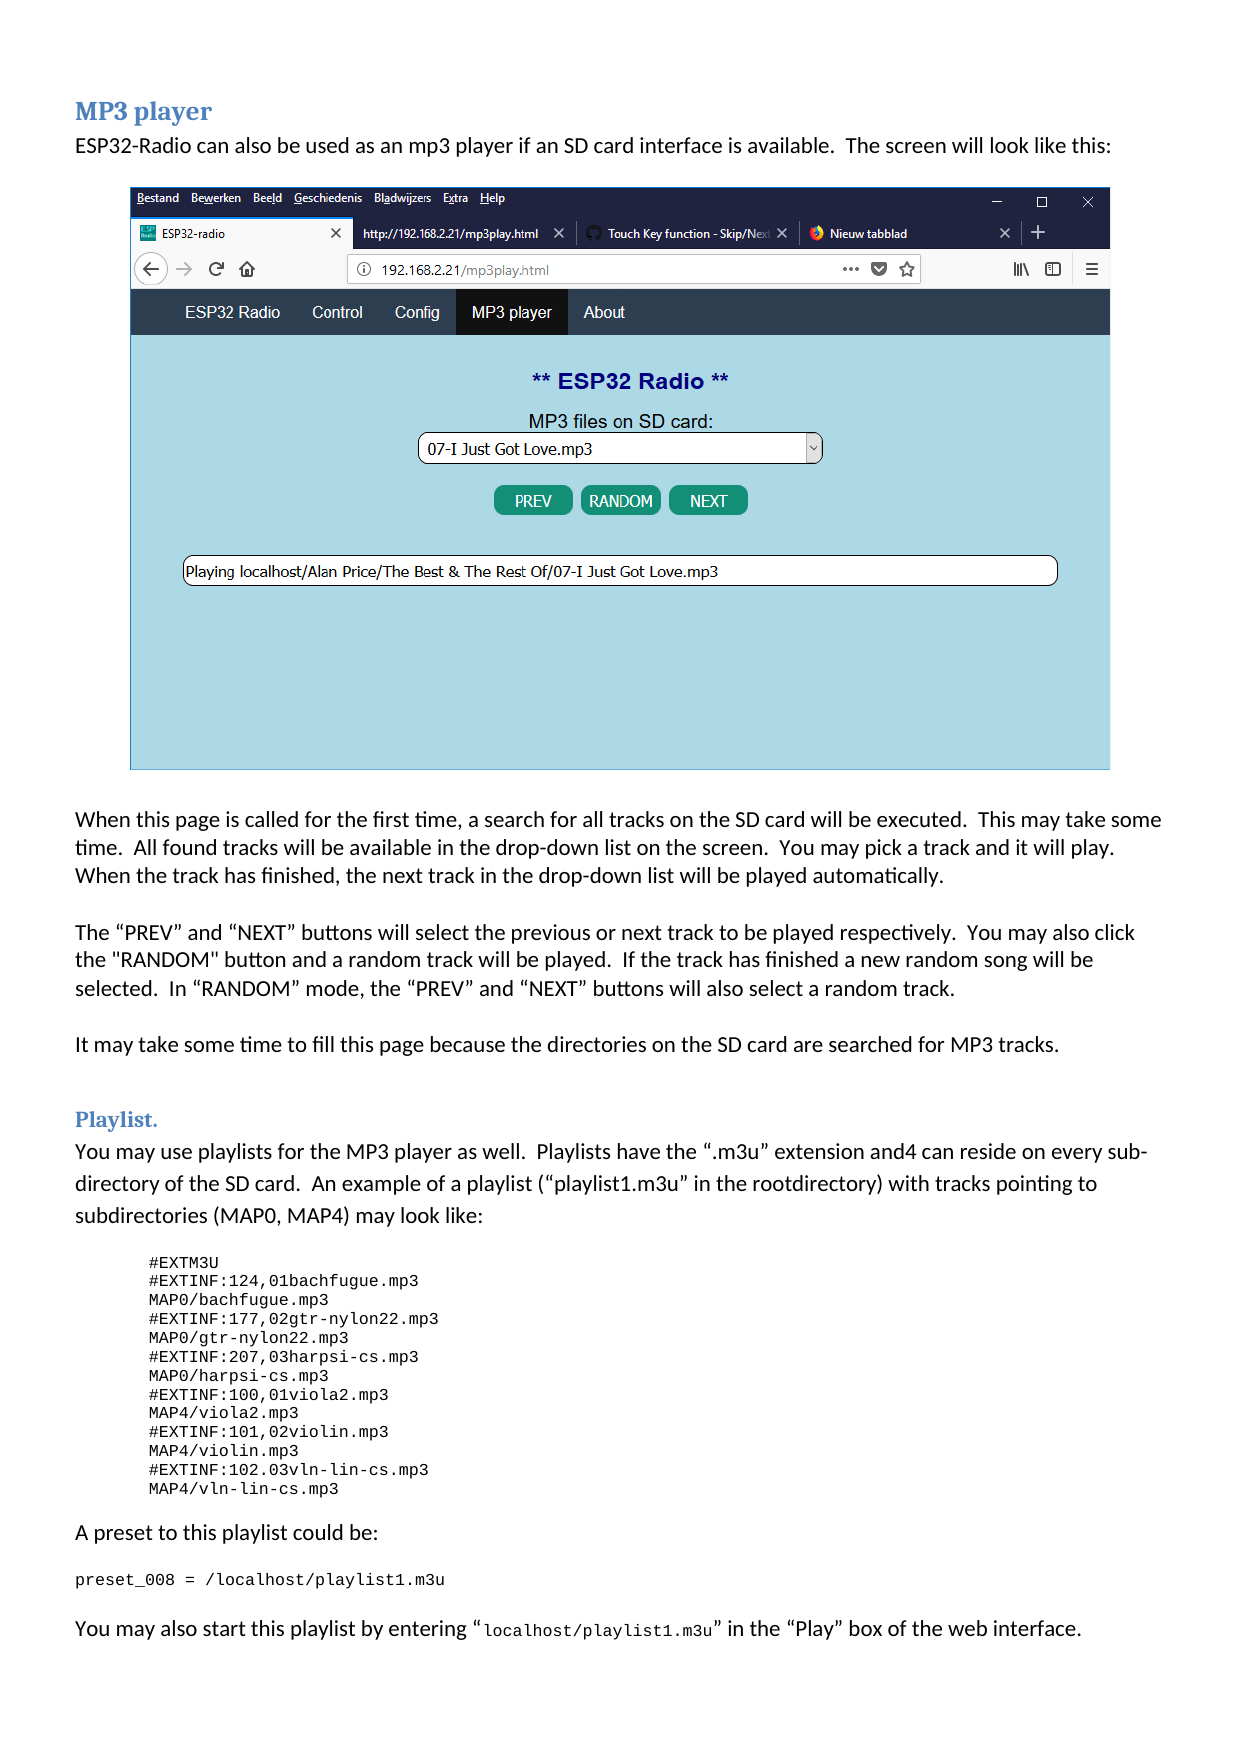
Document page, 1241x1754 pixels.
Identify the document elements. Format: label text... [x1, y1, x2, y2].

text MAP4/viola2.mp3 [149, 1405, 1165, 1424]
text It may take some time to fill this page because the directories on the SD card are searched for MP3 tracks. [75, 1030, 1165, 1086]
text preset_008 = /localhost/playlist1.m3u [75, 1571, 1165, 1590]
text When this page is called for the first time, a search for all tracks on the SD card will be executed. This may take some time. All found tracks will be available in the drop-down list on the screen. You may pick a track and it will play. When the track has finished, the next track in the drop-down list will be played automatically. [75, 806, 1165, 889]
text MAP4/vln-lin-cs.mp3 [149, 1480, 1165, 1518]
text You may also start this playlist by entering “localhost/playlist1.m3u” in the “Play” box of the web interface. [75, 1614, 1165, 1642]
subtitle Playlist. [75, 1107, 1165, 1133]
text MAP0/harpsi-cs.mp3 [149, 1367, 1165, 1386]
text MAP4/violin.mp3 [149, 1443, 1165, 1462]
text The “PREV” and “NEXT” buttons will select the previous or next track to be played respectively. You may also click the "RANDOM" button and a random track will be played. If the track has finished a new random song will be selected. In “RANDOM” mode, the “PREV” and “NEXT” buttons will also select a random track. [75, 918, 1165, 1002]
text MAP0/gtr-nylon22.mp3 [149, 1329, 1165, 1348]
subtitle MP3 player [75, 96, 1165, 127]
text MAP0/bachfugue.mp3 [149, 1292, 1165, 1311]
text A preset to this playlist could be: [75, 1518, 1165, 1546]
text #EXTINF:101,02violin.mp3 [149, 1424, 1165, 1443]
text #EXTINF:207,03harpsi-cs.mp3 [149, 1348, 1165, 1367]
text ESP32-Radio can also be used as an mp3 player if an SD card interface is available. The screen will look like this: [75, 132, 1165, 159]
text #EXTINF:124,01bachfugue.mp3 [149, 1273, 1165, 1292]
picture [130, 187, 1110, 770]
text #EXTINF:100,01viola2.mp3 [149, 1386, 1165, 1405]
text #EXTINF:102.03vln-lin-cs.mp3 [149, 1462, 1165, 1480]
text You may use playlists for the MP3 player as well. Playlists have the “.m3u” extension and4 can reside on every sub-directory of the SD card. An example of a playlist (“playlist1.m3u” in the rootdirectory) with tracks pointing to subdirectories (MAP0, MAP4) may look like: [75, 1137, 1165, 1229]
text #EXTM3U [149, 1254, 1165, 1273]
text #EXTINF:177,02gtr-nylon22.mp3 [149, 1311, 1165, 1329]
